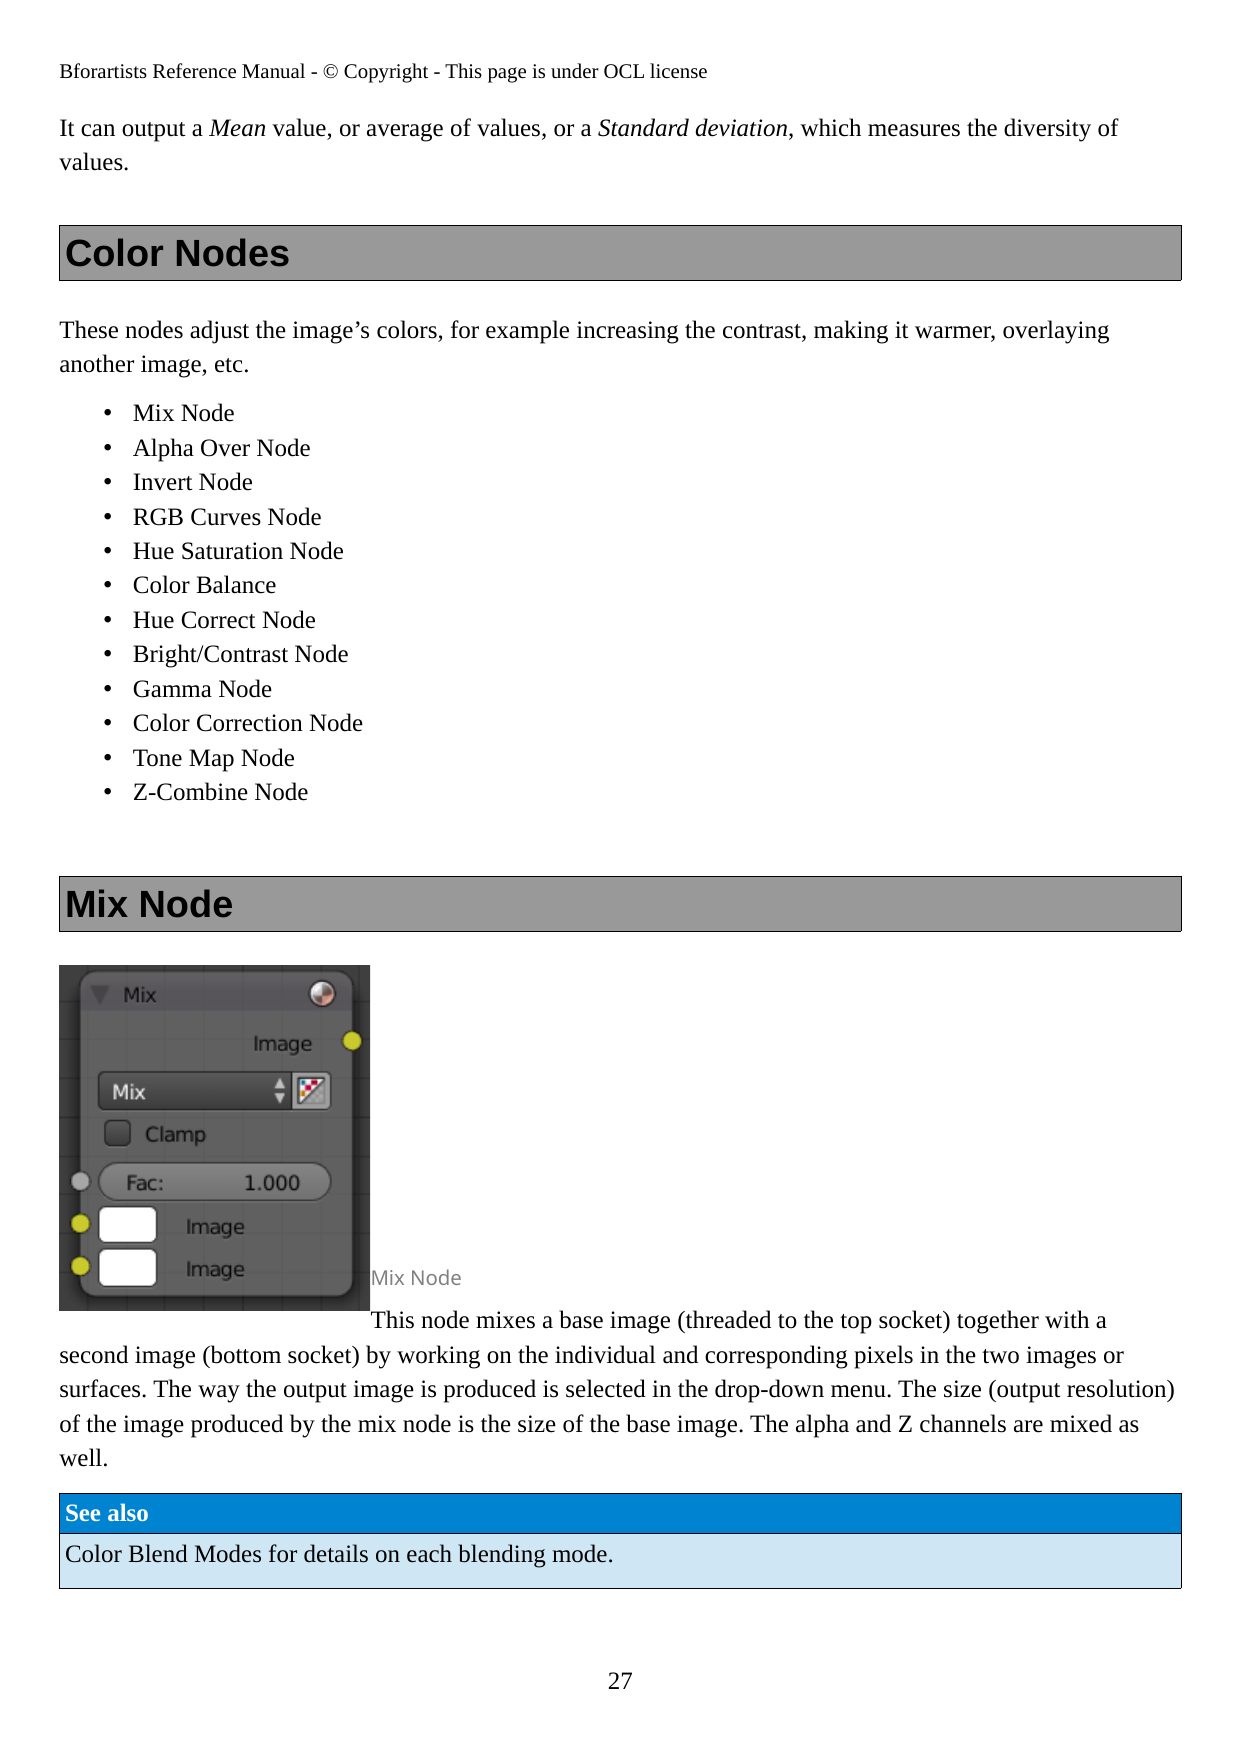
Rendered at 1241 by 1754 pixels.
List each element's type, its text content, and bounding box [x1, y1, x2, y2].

list RGB Curves Node [103, 502, 1181, 530]
list Alpha Over Node [103, 433, 1181, 461]
list Tone Map Node [103, 743, 1181, 772]
list Mix Node [103, 398, 1181, 427]
table_header Color Nodes [60, 226, 1181, 280]
list Hue Saturation Node [103, 536, 1181, 565]
text This node mixes a base image (threaded to the top socket) together with a second image (bottom socket) by working on the individual and corresponding pixels in the two images or surfaces. The way the output image is produced is selected in the drop-down menu. The size (output resolution) of the image produced by the mix node is the size of the base image. The alpha and Z channels are mixed as well. [59, 1306, 1181, 1472]
list Bright/Contrast Node [103, 639, 1181, 668]
table_header See also [60, 1494, 1181, 1533]
list Hue Correct Node [103, 605, 1181, 634]
text These nodes adjust the image’s colors, for example increasing the contrast, making it warmer, overlaying another image, etc. [59, 315, 1181, 378]
list Color Balance [103, 571, 1181, 599]
list Color Correction Node [103, 708, 1181, 737]
table_cell Color Blend Modes for details on each blending mode. [60, 1534, 1181, 1588]
picture [59, 965, 371, 1311]
list Z-Combine Node [103, 777, 1181, 806]
text Mix Node [371, 1260, 1181, 1291]
text It can output a Mean value, or average of values, or a Standard deviation, which measures the diversity of values. [59, 113, 1181, 176]
list Gamma Node [103, 674, 1181, 703]
table_header Mix Node [60, 877, 1181, 931]
list Invert Node [103, 467, 1181, 496]
